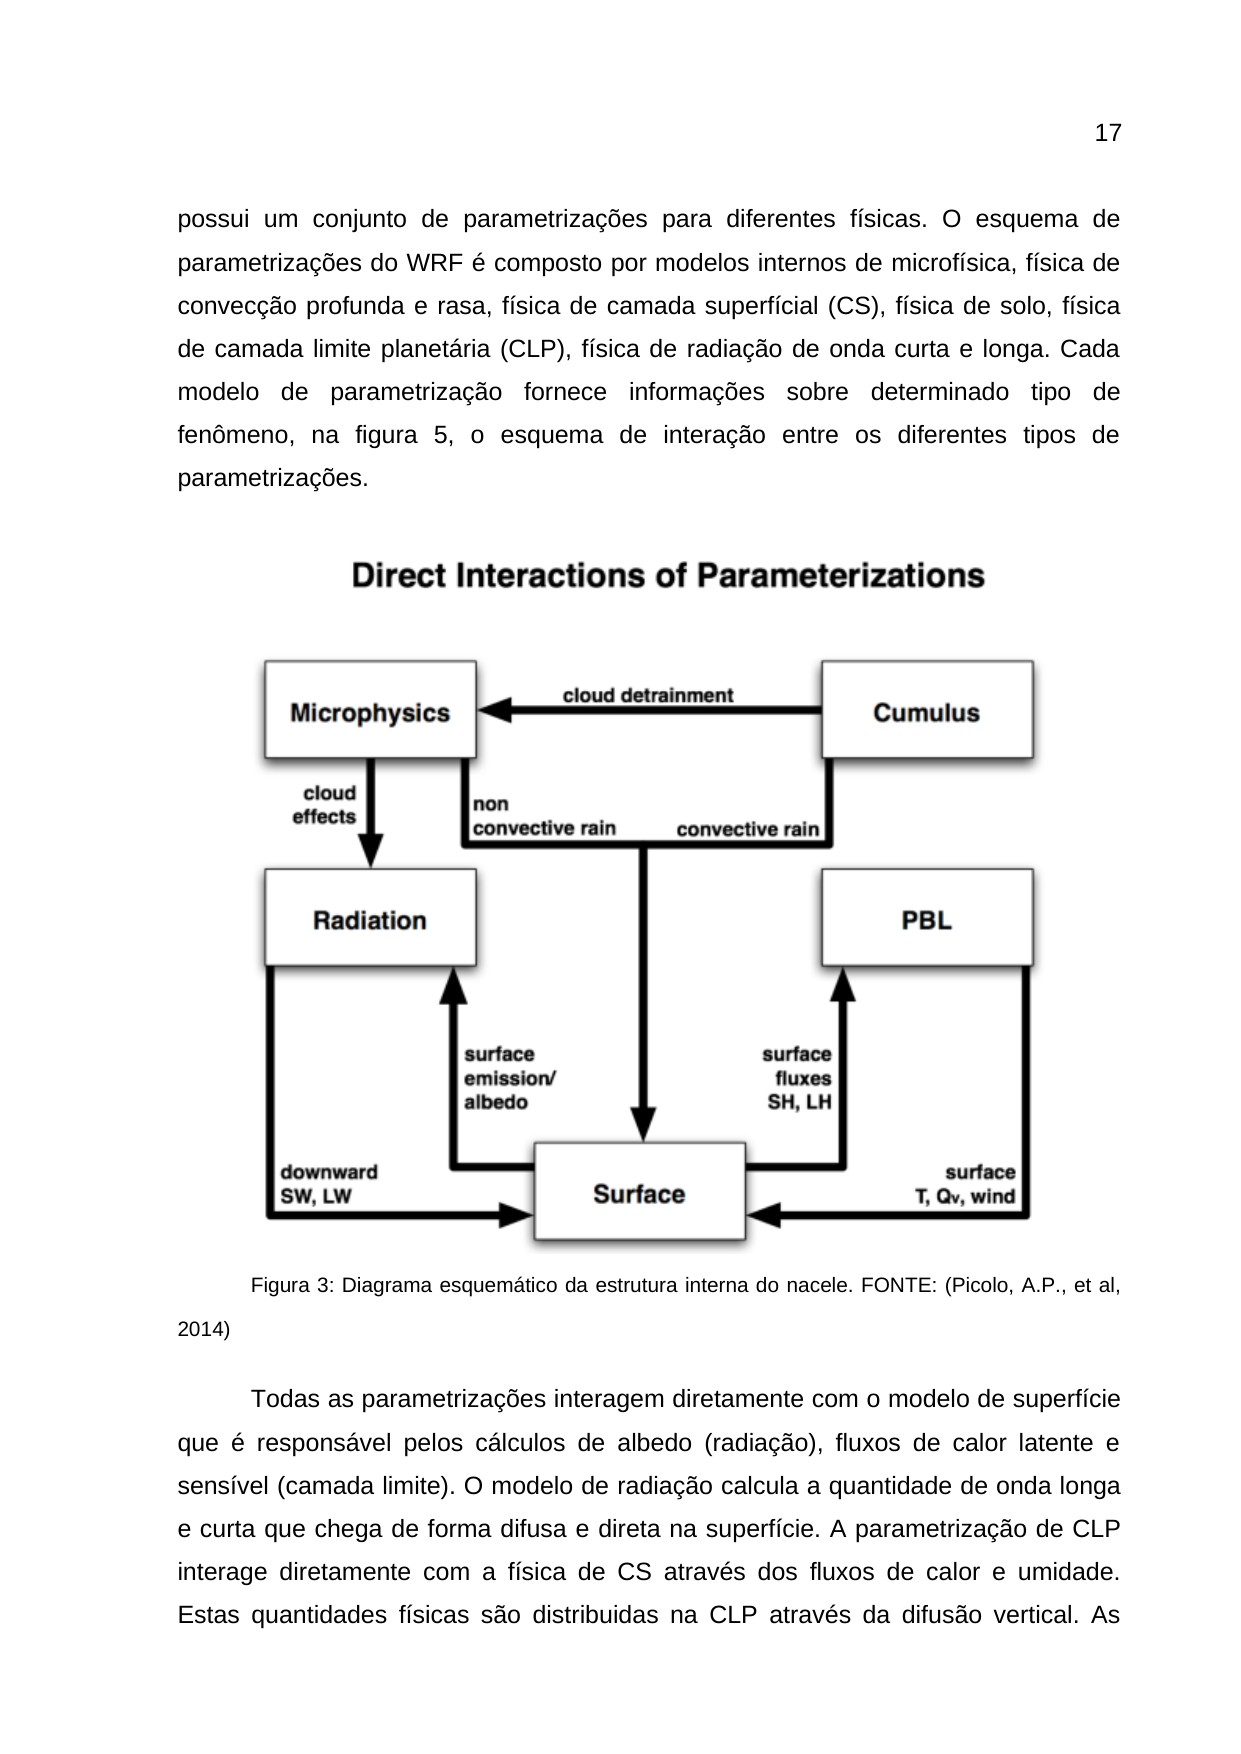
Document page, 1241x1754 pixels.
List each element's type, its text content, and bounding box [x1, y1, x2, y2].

text Todas as parametrizações interagem diretamente com o modelo de superfície que é responsável pelos cálculos de albedo (radiação), fluxos de calor latente e sensível (camada limite). O modelo de radiação calcula a quantidade de onda longa e curta que chega de forma difusa e direta na superfície. A parametrização de CLP interage diretamente com a física de CS através dos fluxos de calor e umidade. Estas quantidades físicas são distribuidas na CLP através da difusão vertical. As [177, 1384, 1122, 1629]
text Figura 3: Diagrama esquemático da estrutura interna do nacele. FONTE: (Picolo, A.P., et al, 2014) [177, 550, 1122, 1341]
text possui um conjunto de parametrizações para diferentes físicas. O esquema de parametrizações do WRF é composto por modelos internos de microfísica, física de convecção profunda e rasa, física de camada superfícial (CS), física de solo, física de camada limite planetária (CLP), física de radiação de onda curta e longa. Cada modelo de parametrização fornece informações sobre determinado tipo de fenômeno, na figura 5, o esquema de interação entre os diferentes tipos de parametrizações. [177, 204, 1122, 492]
picture [244, 550, 1055, 1254]
